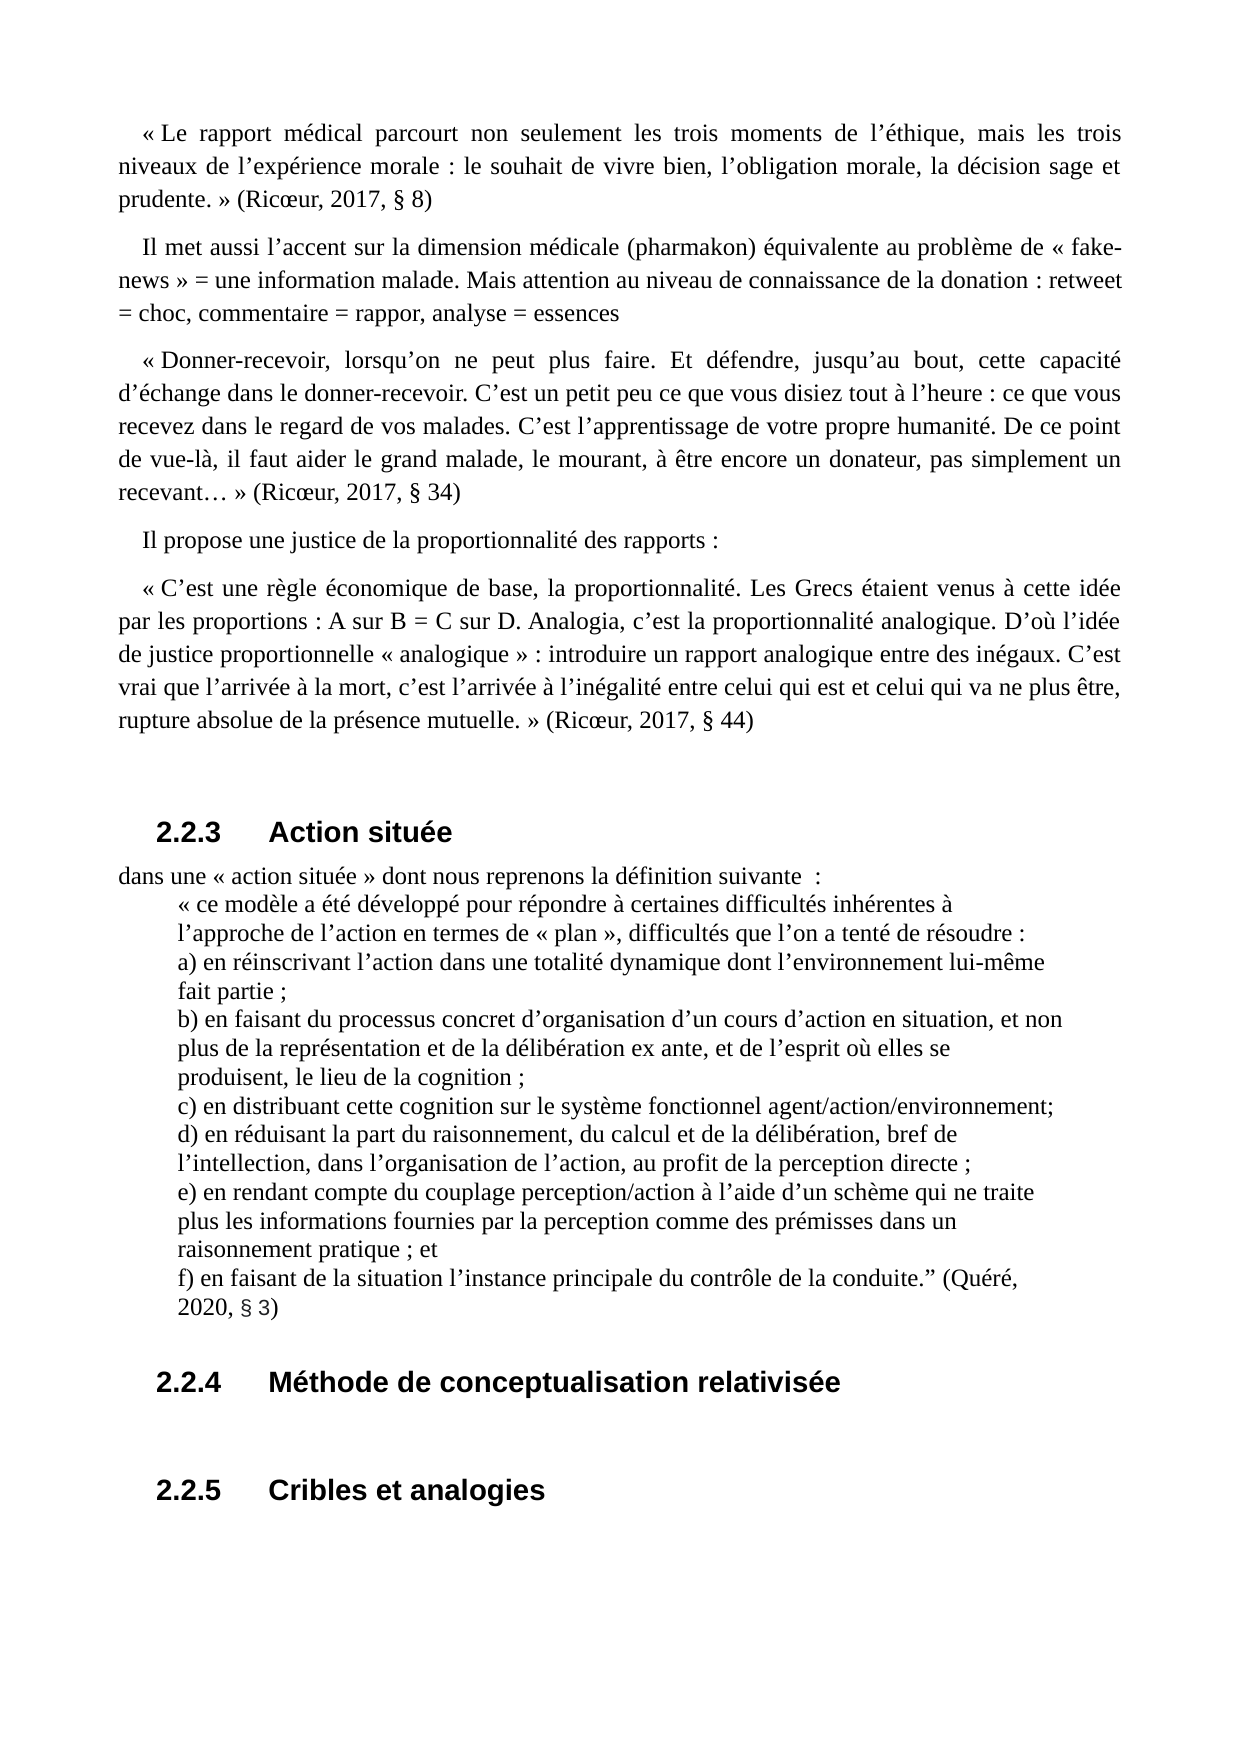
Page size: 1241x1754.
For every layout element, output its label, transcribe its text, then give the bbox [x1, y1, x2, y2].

text Il met aussi l’accent sur la dimension médicale (pharmakon) équivalente au problème de « fake-news » = une information malade. Mais attention au niveau de connaissance de la donation : retweet = choc, commentaire = rappor, analyse = essences [118, 232, 1122, 327]
subtitle Cribles et analogies [118, 1473, 1122, 1507]
text « C’est une règle économique de base, la proportionnalité. Les Grecs étaient venus à cette idée par les proportions : A sur B = C sur D. Analogia, c’est la proportionnalité analogique. D’où l’idée de justice proportionnelle « analogique » : introduire un rapport analogique entre des inégaux. C’est vrai que l’arrivée à la mort, c’est l’arrivée à l’inégalité entre celui qui est et celui qui va ne plus être, rupture absolue de la présence mutuelle. » (Ricœur, 2017, § 44) [118, 573, 1122, 733]
text « ce modèle a été développé pour répondre à certaines difficultés inhérentes à l’approche de l’action en termes de « plan », difficultés que l’on a tenté de résoudre : a) en réinscrivant l’action dans une totalité dynamique dont l’environnement lui-même fait partie ; b) en faisant du processus concret d’organisation d’un cours d’action en situation, et non plus de la représentation et de la délibération ex ante, et de l’esprit où elles se produisent, le lieu de la cognition ; c) en distribuant cette cognition sur le système fonctionnel agent/action/environnement; d) en réduisant la part du raisonnement, du calcul et de la délibération, bref de l’intellection, dans l’organisation de l’action, au profit de la perception directe ; e) en rendant compte du couplage perception/action à l’aide d’un schème qui ne traite plus les informations fournies par la perception comme des prémisses dans un raisonnement pratique ; et f) en faisant de la situation l’instance principale du contrôle de la conduite.” (Quéré, 2020, § 3) [177, 889, 1063, 1321]
text « Donner-recevoir, lorsqu’on ne peut plus faire. Et défendre, jusqu’au bout, cette capacité d’échange dans le donner-recevoir. C’est un petit peu ce que vous disiez tout à l’heure : ce que vous recevez dans le regard de vos malades. C’est l’apprentissage de votre propre humanité. De ce point de vue-là, il faut aider le grand malade, le mourant, à être encore un donateur, pas simplement un recevant… » (Ricœur, 2017, § 34) [118, 345, 1122, 506]
subtitle Méthode de conceptualisation relativisée [118, 1365, 1122, 1399]
text dans une « action située » dont nous reprenons la définition suivante : [118, 861, 1122, 889]
text Il propose une justice de la proportionnalité des rapports : [118, 525, 1122, 554]
text « Le rapport médical parcourt non seulement les trois moments de l’éthique, mais les trois niveaux de l’expérience morale : le souhait de vivre bien, l’obligation morale, la décision sage et prudente. » (Ricœur, 2017, § 8) [118, 118, 1122, 213]
subtitle Action située [118, 814, 1122, 848]
